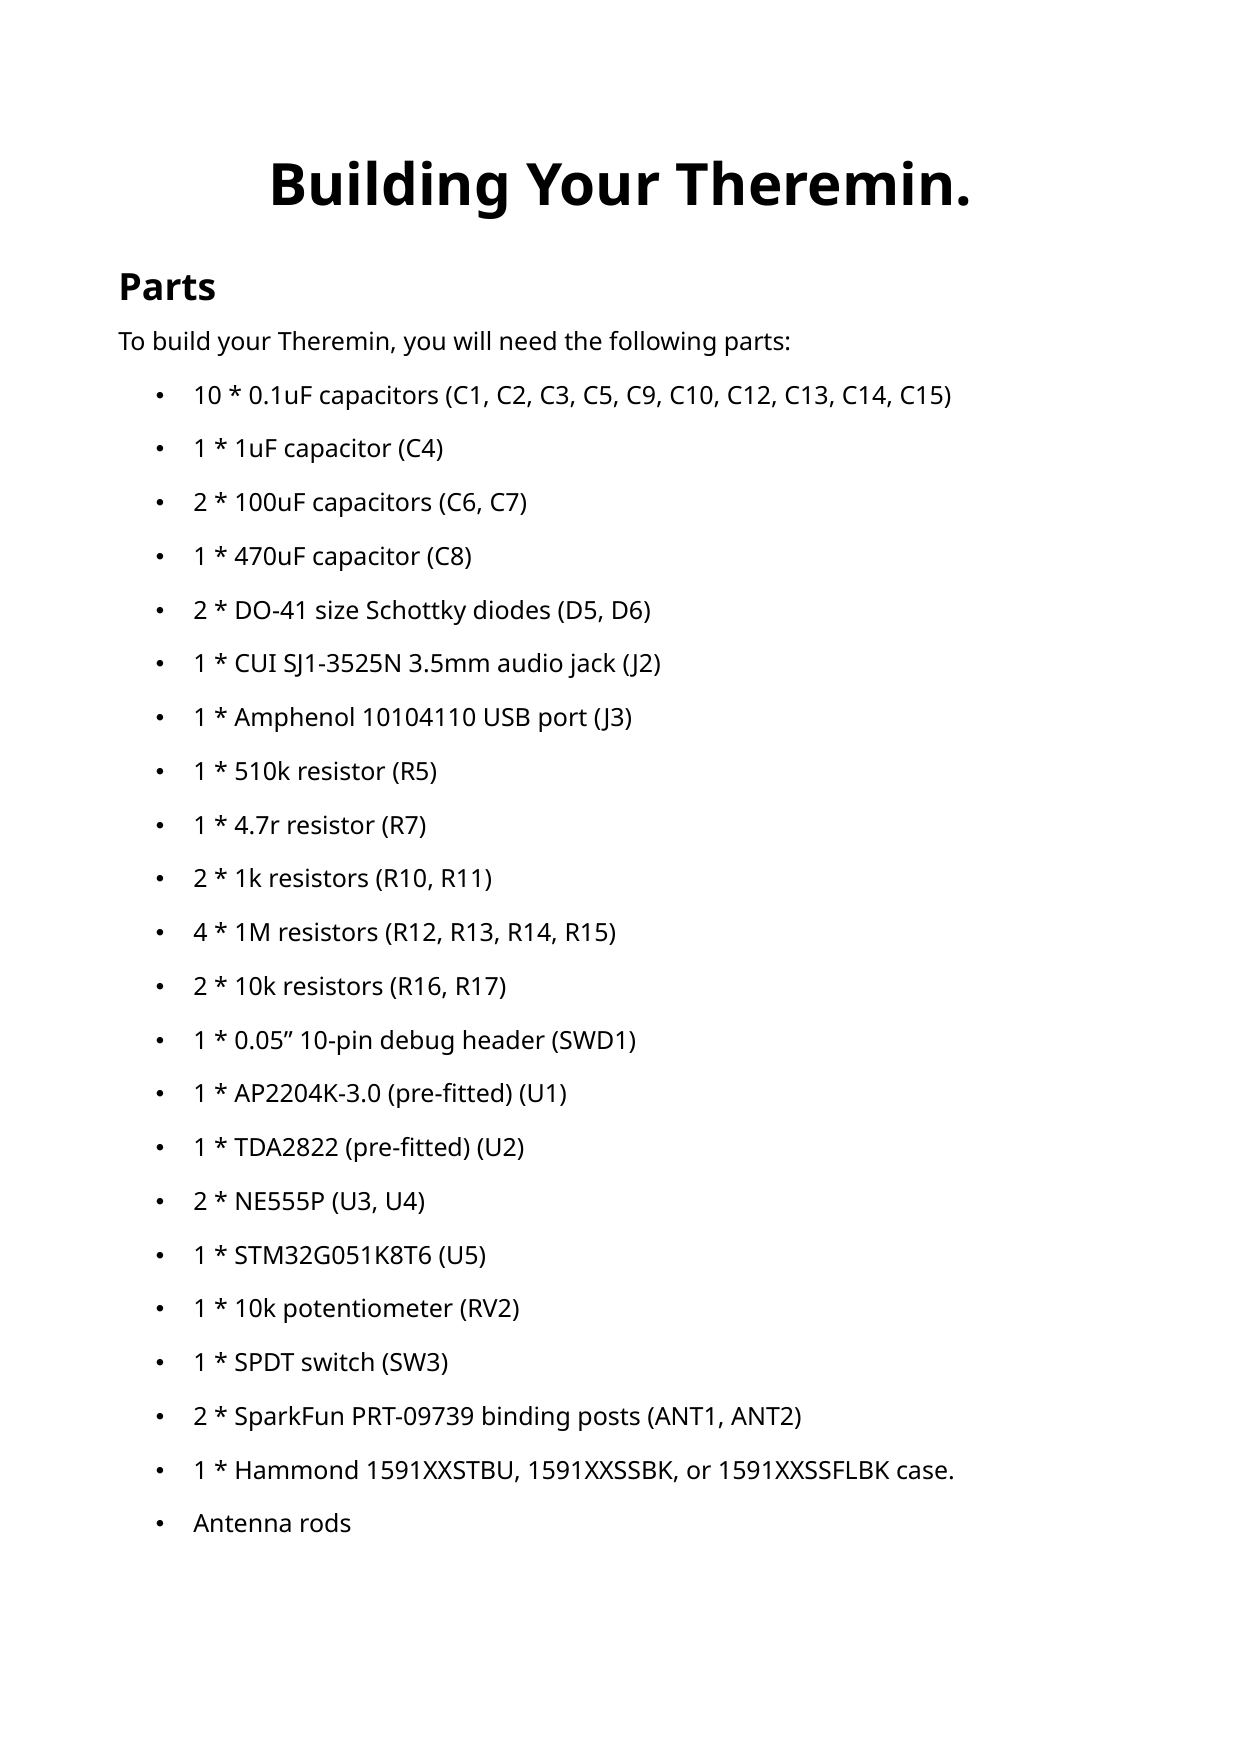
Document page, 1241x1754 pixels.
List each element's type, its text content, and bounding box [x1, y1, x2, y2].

subtitle Parts [118, 260, 1122, 311]
list 1 * AP2204K-3.0 (pre-fitted) (U1) [156, 1076, 1122, 1110]
list Antenna rods [156, 1506, 1122, 1540]
list 1 * CUI SJ1-3525N 3.5mm audio jack (J2) [156, 646, 1122, 680]
list 2 * 10k resistors (R16, R17) [156, 969, 1122, 1003]
list 1 * SPDT switch (SW3) [156, 1345, 1122, 1379]
list 2 * 100uF capacitors (C6, C7) [156, 485, 1122, 519]
list 1 * Amphenol 10104110 USB port (J3) [156, 700, 1122, 734]
text To build your Theremin, you will need the following parts: [118, 324, 1122, 358]
list 1 * 4.7r resistor (R7) [156, 807, 1122, 841]
list 1 * Hammond 1591XXSTBU, 1591XXSSBK, or 1591XXSSFLBK case. [156, 1452, 1122, 1486]
list 1 * STM32G051K8T6 (U5) [156, 1237, 1122, 1271]
list 4 * 1M resistors (R12, R13, R14, R15) [156, 915, 1122, 949]
list 2 * DO-41 size Schottky diodes (D5, D6) [156, 592, 1122, 626]
title Building Your Theremin. [118, 143, 1122, 223]
list 2 * SparkFun PRT-09739 binding posts (ANT1, ANT2) [156, 1399, 1122, 1433]
list 1 * TDA2822 (pre-fitted) (U2) [156, 1130, 1122, 1164]
list 1 * 10k potentiometer (RV2) [156, 1291, 1122, 1325]
list 1 * 0.05” 10-pin debug header (SWD1) [156, 1022, 1122, 1056]
list 1 * 1uF capacitor (C4) [156, 431, 1122, 465]
list 1 * 510k resistor (R5) [156, 754, 1122, 788]
list 1 * 470uF capacitor (C8) [156, 539, 1122, 573]
list 10 * 0.1uF capacitors (C1, C2, C3, C5, C9, C10, C12, C13, C14, C15) [156, 377, 1122, 411]
list 2 * NE555P (U3, U4) [156, 1184, 1122, 1218]
list 2 * 1k resistors (R10, R11) [156, 861, 1122, 895]
